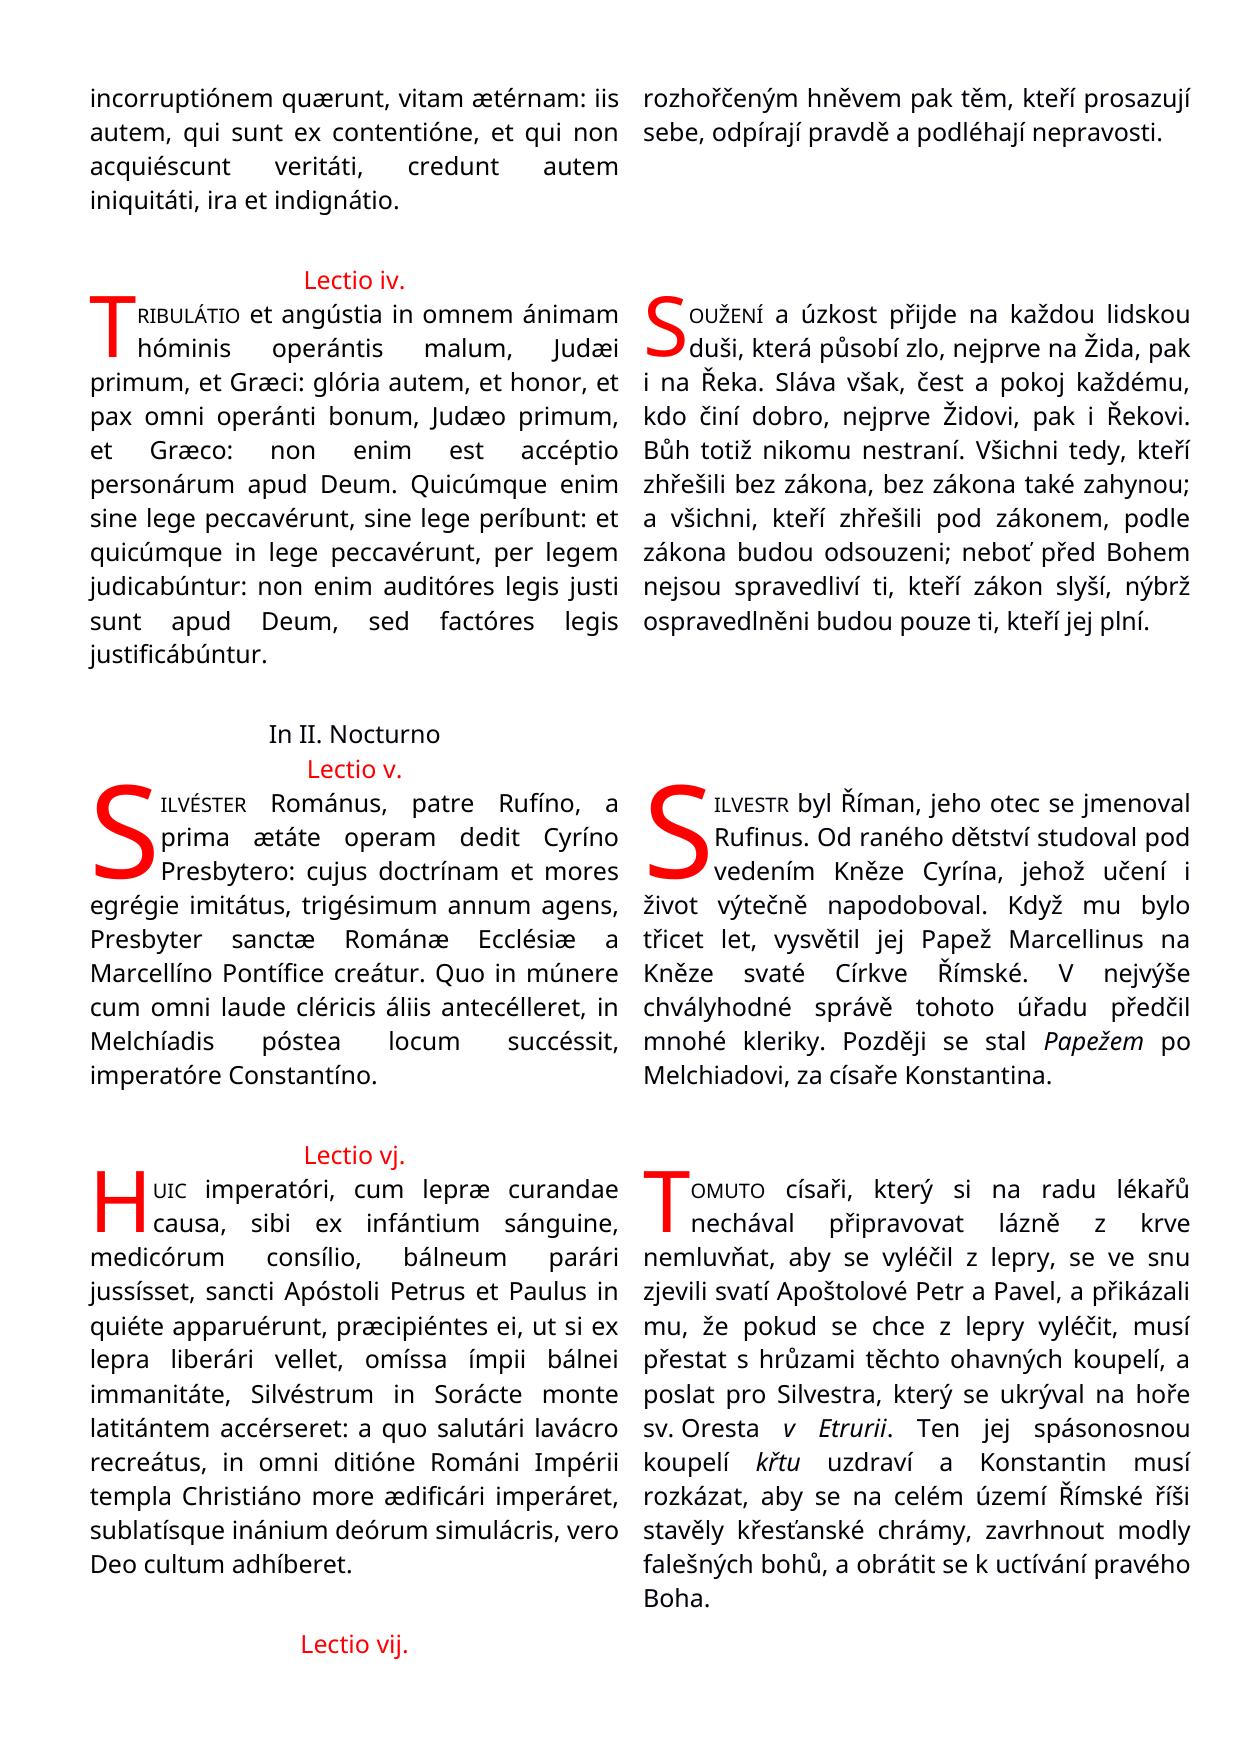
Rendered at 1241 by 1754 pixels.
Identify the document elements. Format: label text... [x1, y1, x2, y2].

table_cell Silvestr byl Říman, jeho otec se jmenoval Rufinus. Od raného dětství studoval pod vedením Kněze Cyrína, jehož učení i život výtečně napodoboval. Když mu bylo třicet let, vysvětil jej Papež Marcellinus na Kněze svaté Církve Římské. V nejvýše chvályhodné správě tohoto úřadu předčil mnohé kleriky. Později se stal Papežem po Melchiadovi, za císaře Konstantina. [631, 711, 1203, 1132]
table_cell incorruptiónem quærunt, vitam ætérnam: iis autem, qui sunt ex contentióne, et qui non acquiéscunt veritáti, credunt autem iniquitáti, ira et indignátio. [78, 74, 631, 257]
table_cell Tomuto císaři, který si na radu lékařů nechával připravovat lázně z krve nemluvňat, aby se vyléčil z lepry, se ve snu zjevili svatí Apoštolové Petr a Pavel, a přikázali mu, že pokud se chce z lepry vyléčit, musí přestat s hrůzami těchto ohavných koupelí, a poslat pro Silvestra, který se ukrýval na hoře sv. Oresta v Etrurii. Ten jej spásonosnou koupelí křtu uzdraví a Konstantin musí rozkázat, aby se na celém území Římské říši stavěly křesťanské chrámy, zavrhnout modly falešných bohů, a obrátit se k uctívání pravého Boha. [631, 1132, 1203, 1621]
table_cell In II. Nocturno Lectio v. Silvéster Románus, patre Rufíno, a prima ætáte operam dedit Cyríno Presbytero: cujus doctrínam et mores egrégie imitátus, trigésimum annum agens, Presbyter sanctæ Románæ Ecclésiæ a Marcellíno Pontífice creátur. Quo in múnere cum omni laude cléricis áliis antecélleret, in Melchíadis póstea locum succéssit, imperatóre Constantíno. [78, 711, 631, 1132]
table_cell Lectio vj. Huic imperatóri, cum lepræ curandae causa, sibi ex infántium sánguine, medicórum consílio, bálneum parári jussísset, sancti Apóstoli Petrus et Paulus in quiéte apparuérunt, præcipiéntes ei, ut si ex lepra liberári vellet, omíssa ímpii bálnei immanitáte, Silvéstrum in Sorácte monte latitántem accérseret: a quo salutári lavácro recreátus, in omni ditióne Románi Impérii templa Christiáno more ædificári imperáret, sublatísque inánium deórum simulácris, vero Deo cultum adhíberet. [78, 1132, 631, 1621]
table_cell Lectio vij. [78, 1621, 631, 1667]
table_cell Lectio iv. Tribulátio et angústia in omnem ánimam hóminis operántis malum, Judæi primum, et Græci: glória autem, et honor, et pax omni operánti bonum, Judæo primum, et Græco: non enim est accéptio personárum apud Deum. Quicúmque enim sine lege peccavérunt, sine lege períbunt: et quicúmque in lege peccavérunt, per legem judicabúntur: non enim auditóres legis justi sunt apud Deum, sed factóres legis justificábúntur. [78, 257, 631, 711]
table_cell rozhořčeným hněvem pak těm, kteří prosazují sebe, odpírají pravdě a podléhají nepravosti. [631, 74, 1203, 257]
table_cell [631, 1621, 1203, 1667]
table_cell Soužení a úzkost přijde na každou lidskou duši, která působí zlo, nejprve na Žida, pak i na Řeka. Sláva však, čest a pokoj každému, kdo činí dobro, nejprve Židovi, pak i Řekovi. Bůh totiž nikomu nestraní. Všichni tedy, kteří zhřešili bez zákona, bez zákona také zahynou; a všichni, kteří zhřešili pod zákonem, podle zákona budou odsouzeni; neboť před Bohem nejsou spravedliví ti, kteří zákon slyší, nýbrž ospravedlněni budou pouze ti, kteří jej plní. [631, 257, 1203, 711]
